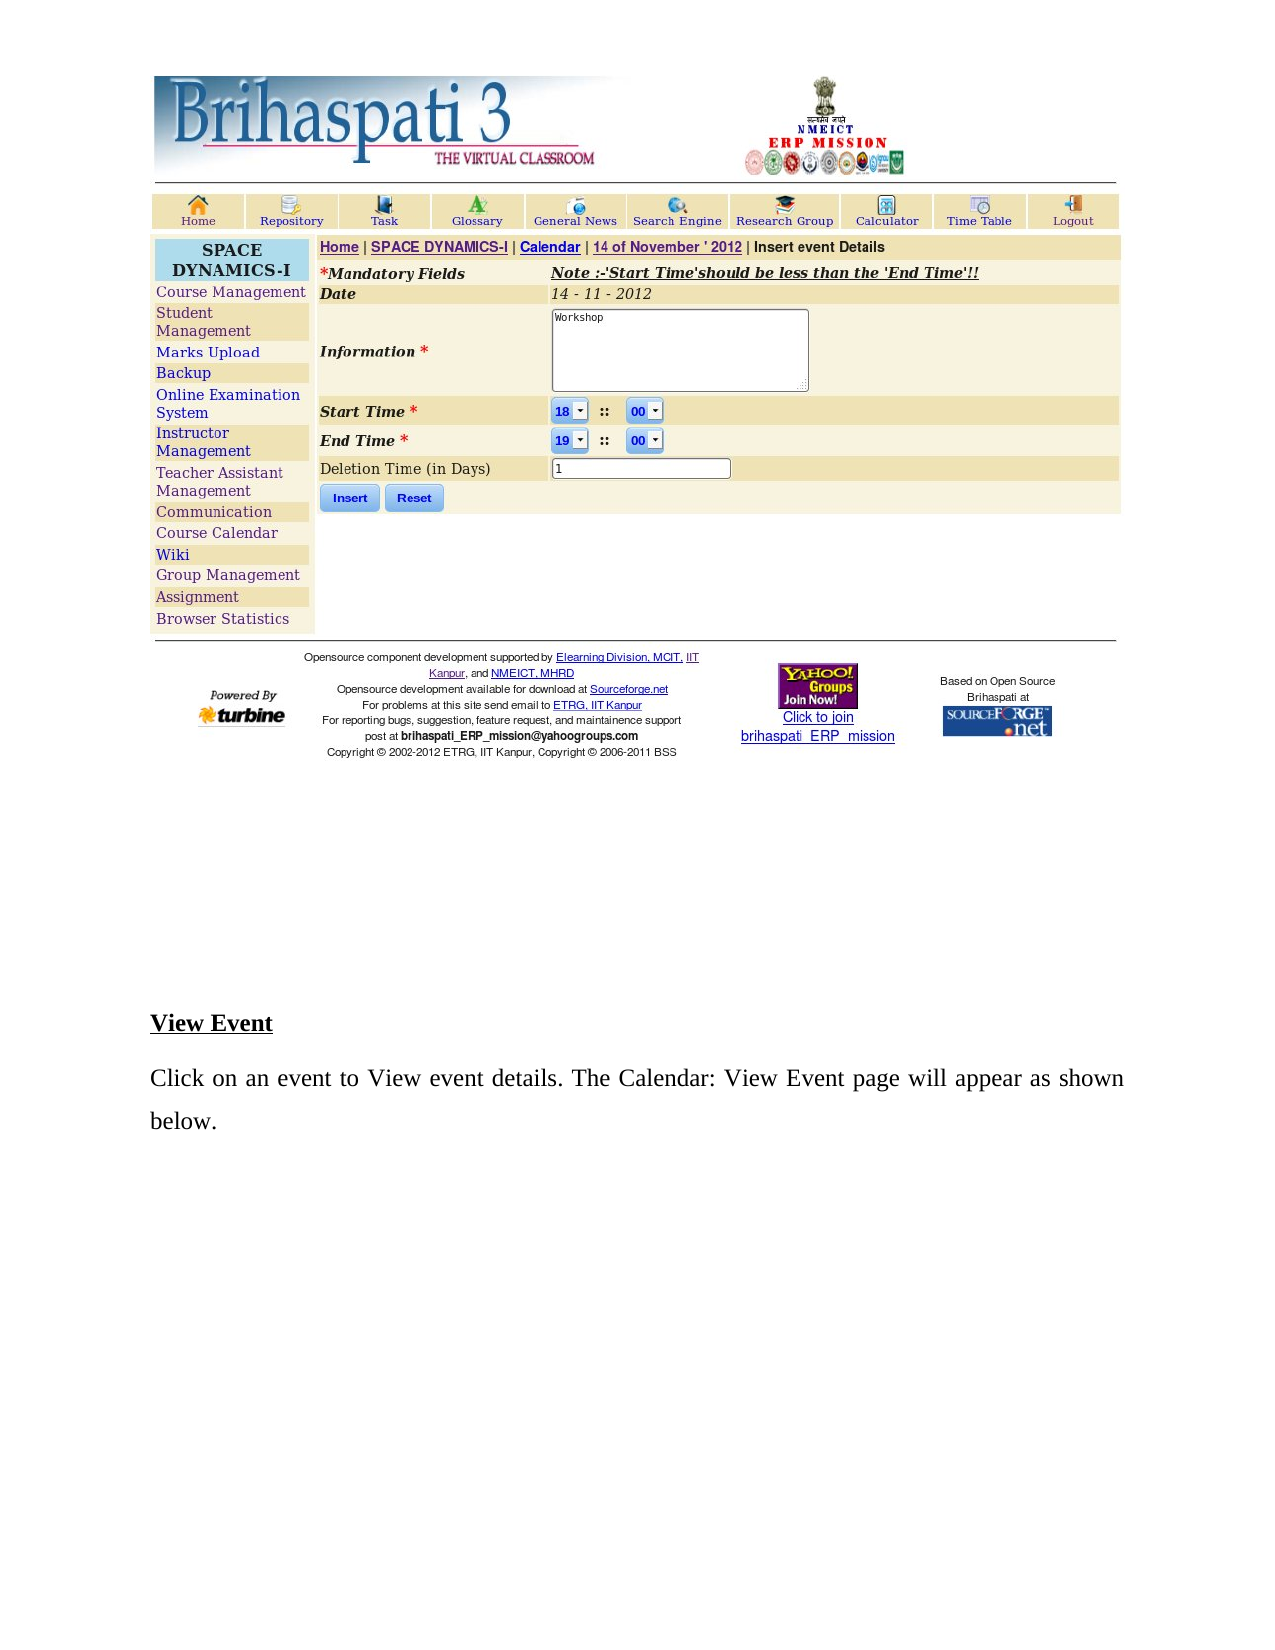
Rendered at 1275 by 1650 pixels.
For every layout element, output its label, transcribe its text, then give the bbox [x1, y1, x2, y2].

text View Event [150, 1008, 1125, 1037]
text Click on an event to View event details. The Calendar: View Event page will appear as shown below. [150, 1063, 1125, 1135]
picture [150, 75, 1125, 781]
